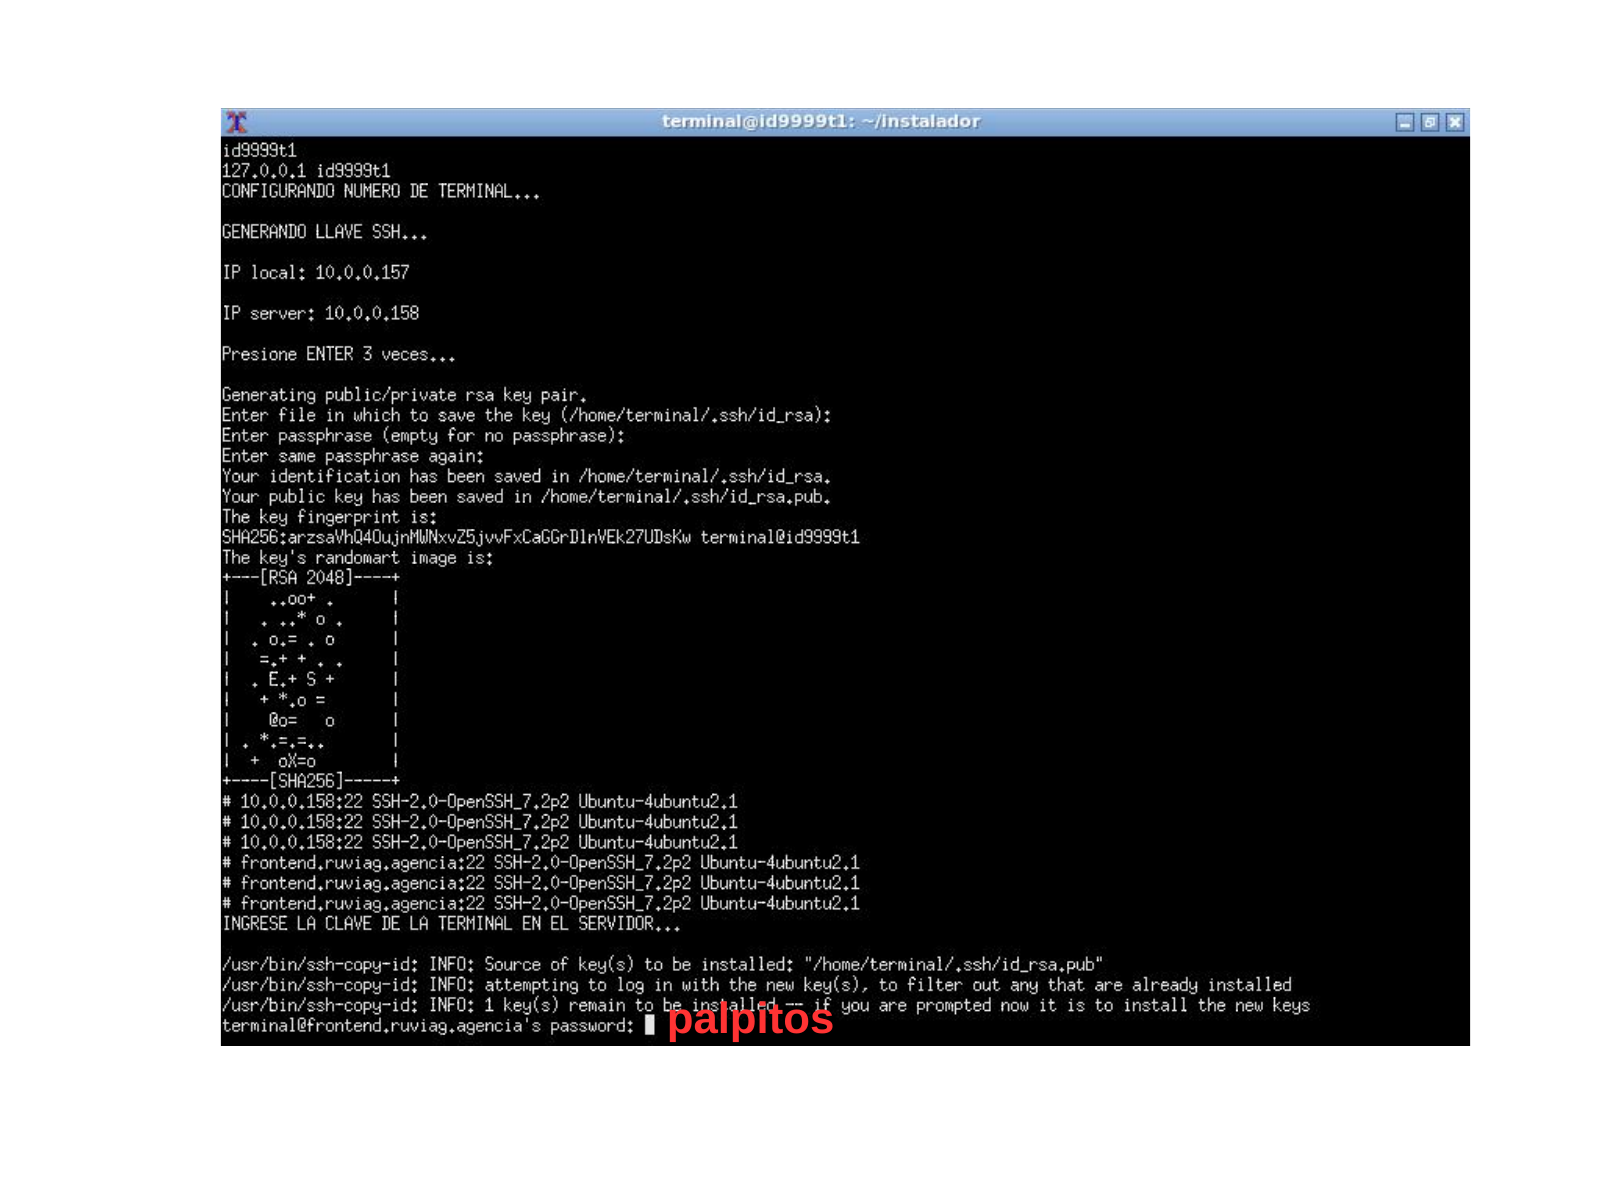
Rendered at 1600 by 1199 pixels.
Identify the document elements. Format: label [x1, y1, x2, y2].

picture [220, 108, 1471, 1046]
